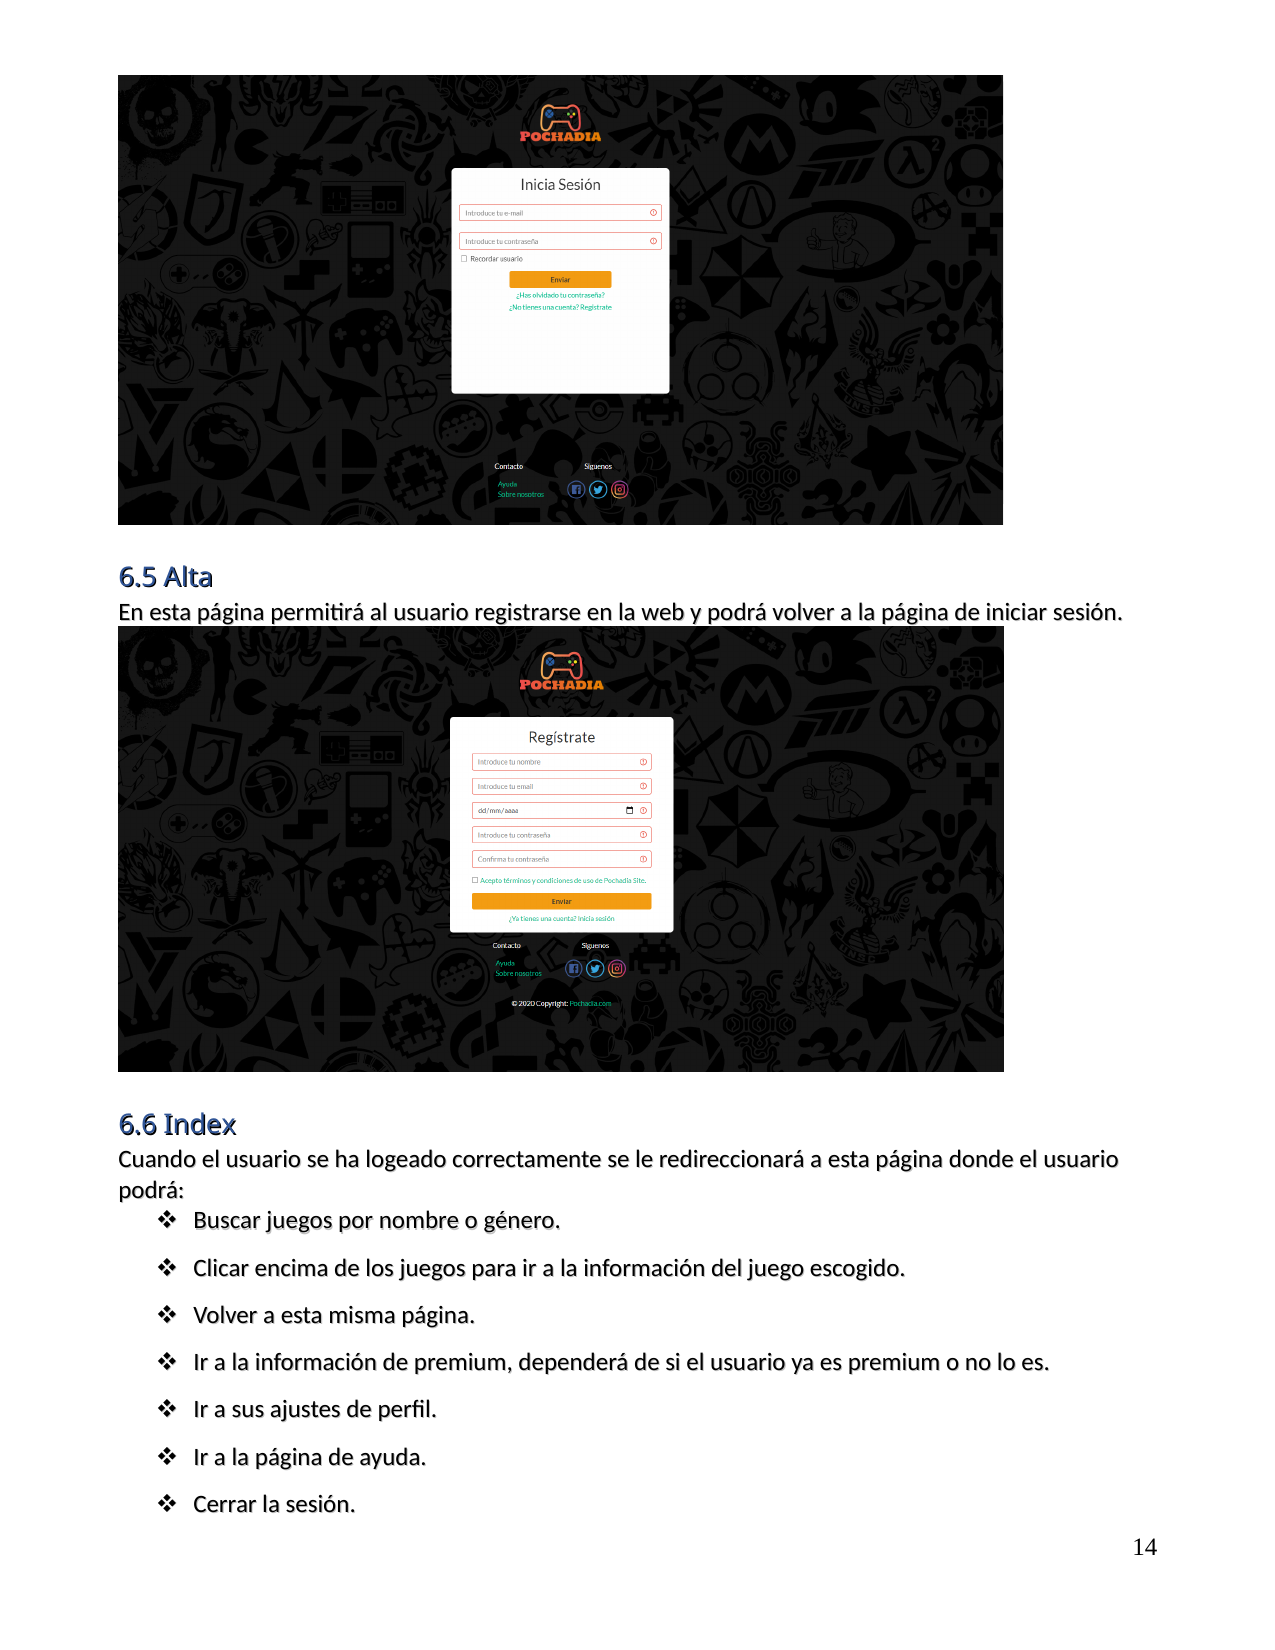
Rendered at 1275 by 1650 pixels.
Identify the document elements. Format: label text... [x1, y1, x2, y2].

text En esta página permitirá al usuario registrarse en la web y podrá volver a la página de iniciar sesión. [118, 596, 1157, 627]
text Cuando el usuario se ha logeado correctamente se le redireccionará a esta página donde el usuario podrá: [118, 1144, 1157, 1205]
list Clicar encima de los juegos para ir a la información del juego escogido. [156, 1252, 1157, 1282]
list Ir a la información de premium, dependerá de si el usuario ya es premium o no lo es. [156, 1346, 1157, 1377]
list Ir a la página de ayuda. [156, 1441, 1157, 1471]
subtitle 6.5 Alta [118, 557, 1157, 594]
list Volver a esta misma página. [156, 1299, 1157, 1329]
subtitle 6.6 Index [118, 1104, 1157, 1141]
list Buscar juegos por nombre o género. [156, 1205, 1157, 1235]
list Cerrar la sesión. [156, 1488, 1157, 1518]
list Ir a sus ajustes de perfil. [156, 1393, 1157, 1424]
